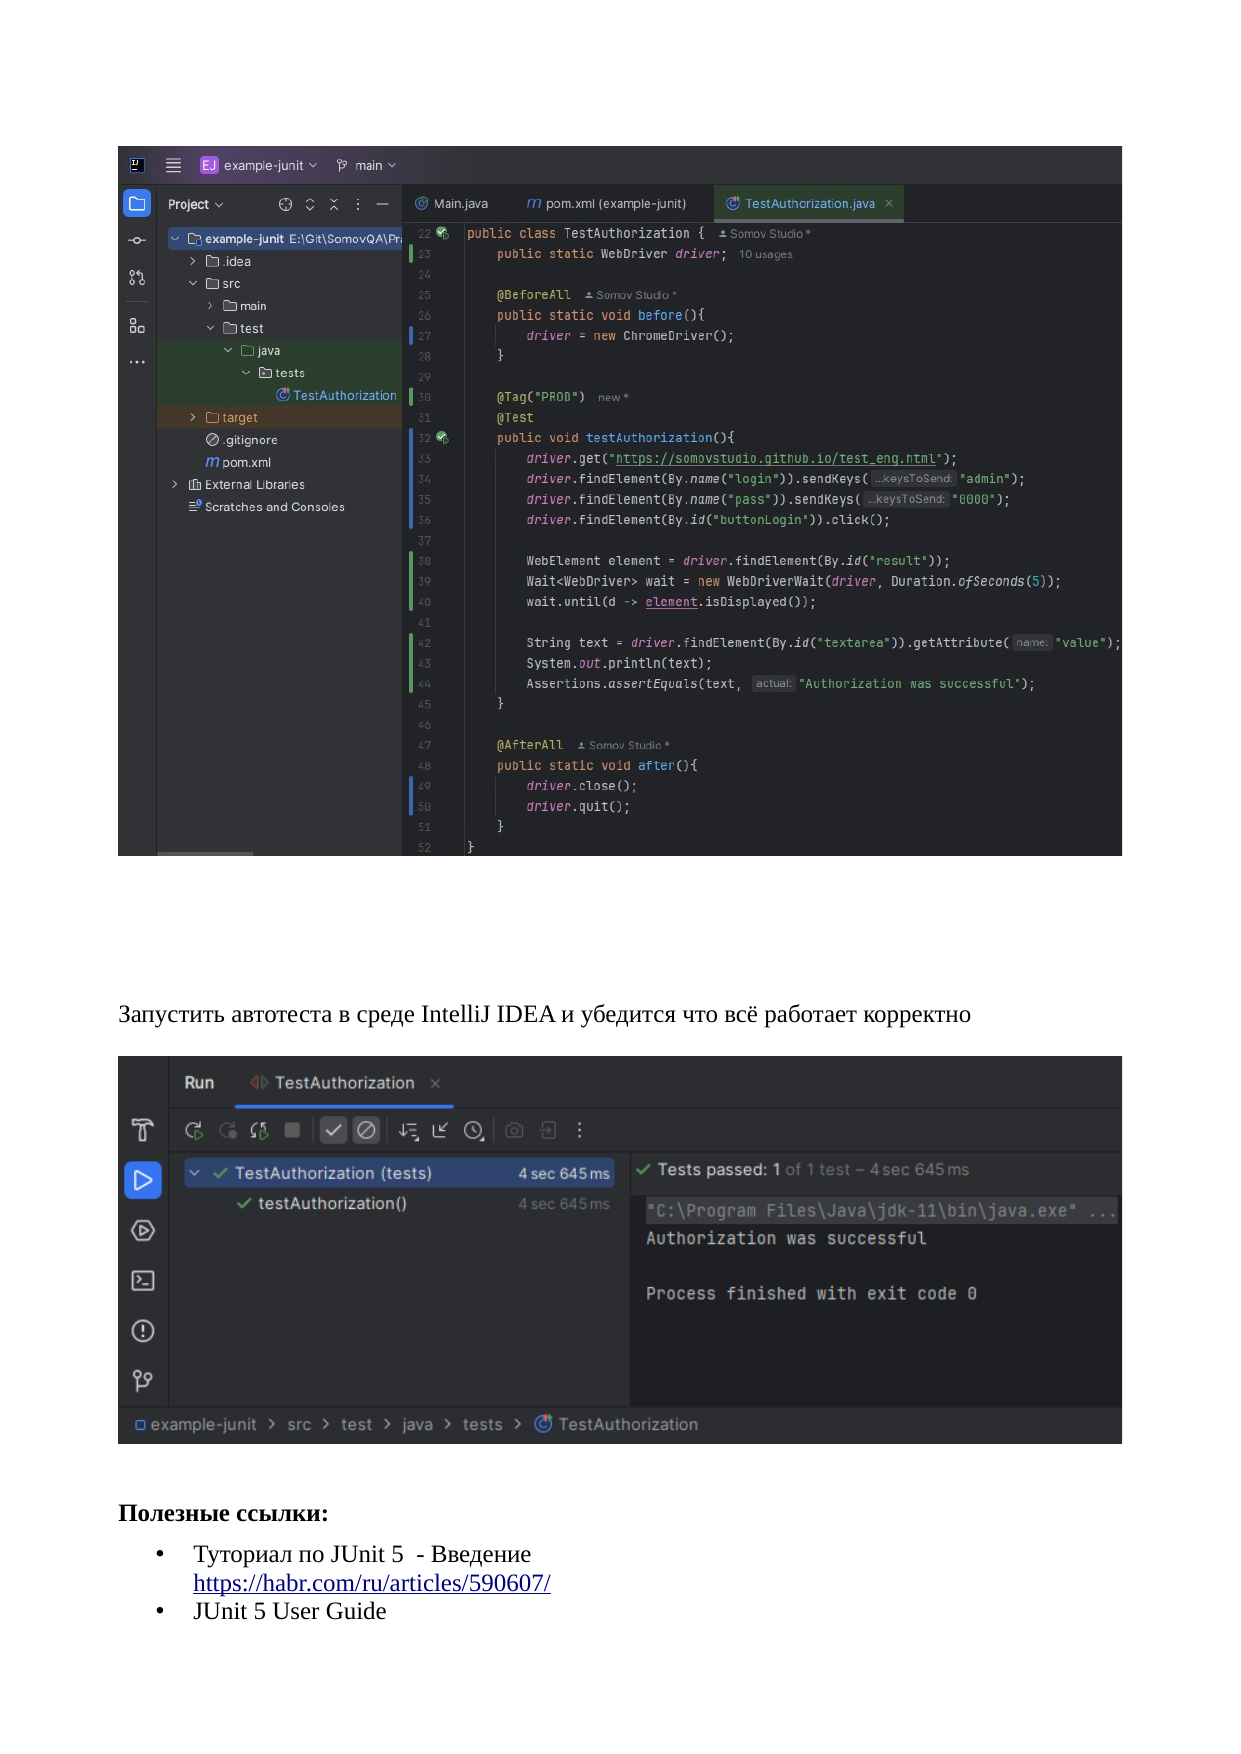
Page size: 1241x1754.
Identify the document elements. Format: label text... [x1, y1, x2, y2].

text Запустить автотеста в среде IntelliJ IDEA и убедится что всё работает корректно [118, 999, 1122, 1028]
picture [118, 1056, 1123, 1444]
picture [118, 146, 1123, 856]
list https://habr.com/ru/articles/590607/ [156, 1568, 1122, 1596]
subtitle Полезные ссылки: [118, 1498, 1122, 1526]
list JUnit 5 User Guide [156, 1596, 1122, 1625]
list Туториал по JUnit 5 - Введение [156, 1539, 1122, 1568]
